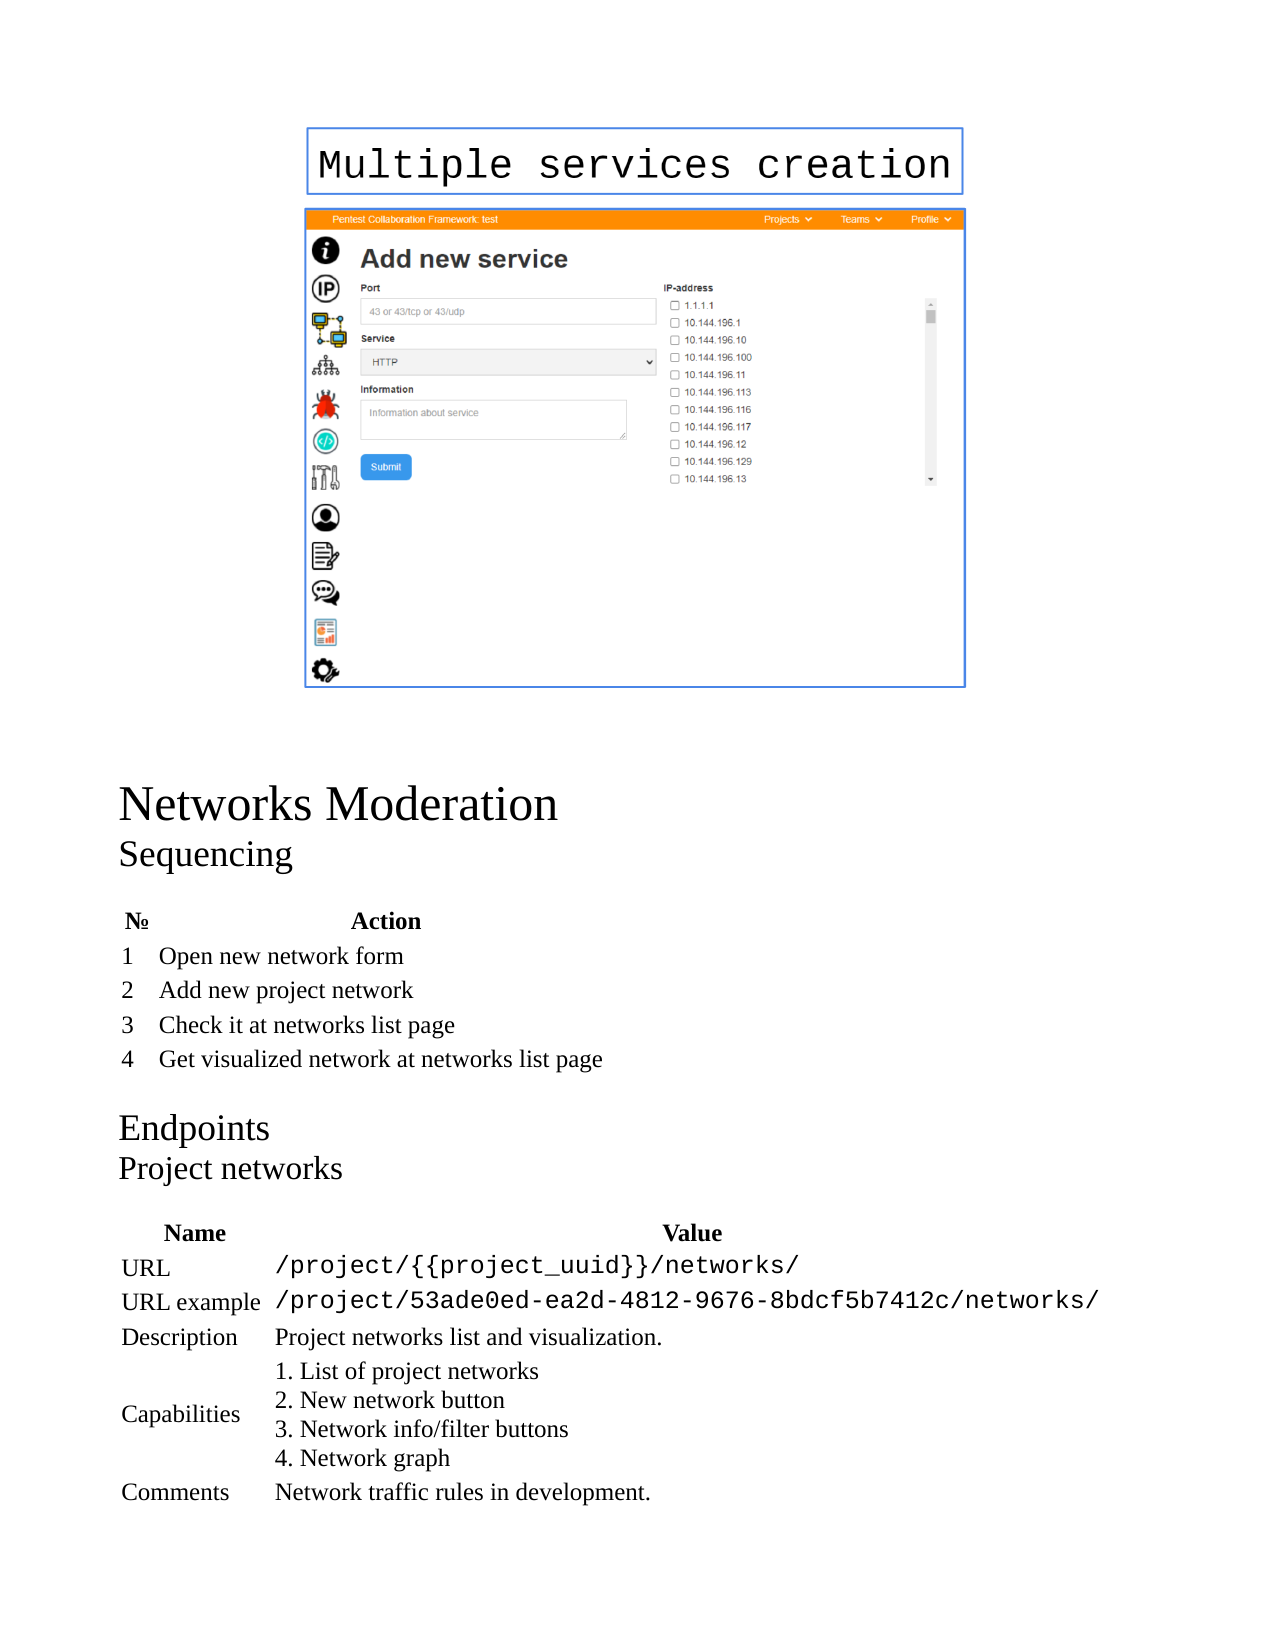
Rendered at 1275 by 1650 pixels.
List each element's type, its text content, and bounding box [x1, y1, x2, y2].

table_cell Description [118, 1319, 272, 1353]
table_cell 3 [118, 1007, 156, 1042]
table_header Name [118, 1215, 272, 1250]
table_cell 1. List of project networks 2. New network button 3. Network info/filter buttons 4. Network graph [272, 1354, 1112, 1474]
table_cell Check it at networks list page [156, 1007, 616, 1042]
text Endpoints [118, 1105, 1157, 1148]
table_cell Project networks list and visualization. [272, 1319, 1112, 1353]
table_cell URL example [118, 1284, 272, 1319]
text Sequencing [118, 831, 1157, 874]
picture [118, 118, 1157, 698]
table_cell Get visualized network at networks list page [156, 1042, 616, 1076]
table_cell /project/{{project_uuid}}/networks/ [272, 1250, 1112, 1284]
table_cell 2 [118, 973, 156, 1007]
table_cell Network traffic rules in development. [272, 1474, 1112, 1509]
text Project networks [118, 1148, 1157, 1186]
table_cell Comments [118, 1474, 272, 1509]
table_cell Capabilities [118, 1354, 272, 1474]
table_header Action [156, 903, 616, 938]
table_cell URL [118, 1250, 272, 1284]
table_cell 1 [118, 938, 156, 972]
table_header Value [272, 1215, 1112, 1250]
table_cell Add new project network [156, 973, 616, 1007]
table_cell 4 [118, 1042, 156, 1076]
table_cell /project/53ade0ed-ea2d-4812-9676-8bdcf5b7412c/networks/ [272, 1284, 1112, 1319]
table_cell Open new network form [156, 938, 616, 972]
text Networks Moderation [118, 698, 1157, 831]
table_header № [118, 903, 156, 938]
